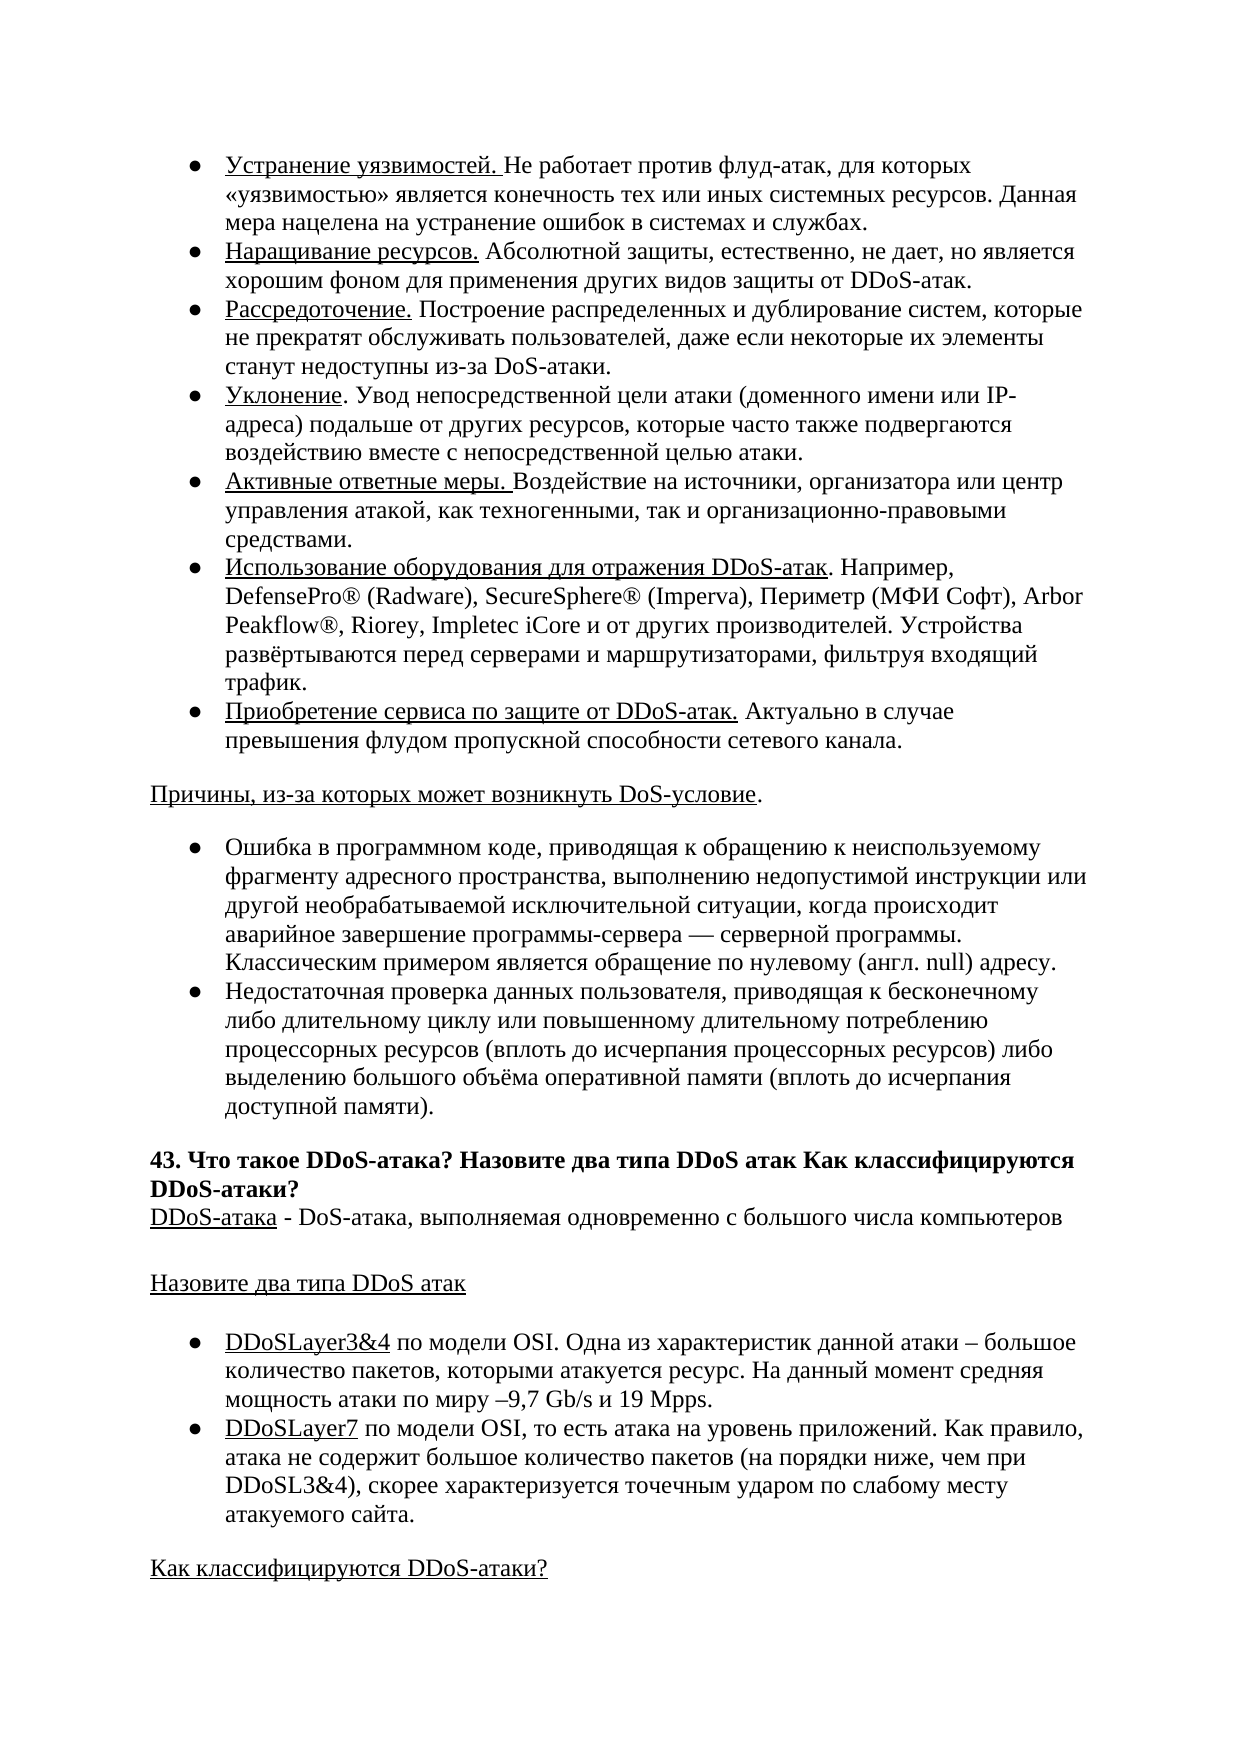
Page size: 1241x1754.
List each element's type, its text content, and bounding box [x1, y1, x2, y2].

list Ошибка в программном коде, приводящая к обращению к неиспользуемому фрагменту адресного пространства, выполнению недопустимой инструкции или другой необрабатываемой исключительной ситуации, когда происходит аварийное завершение программы-сервера — серверной программы. Классическим примером является обращение по нулевому (англ. null) адресу. [187, 832, 1090, 976]
list Использование оборудования для отражения DDoS-атак. Например, DefensePro® (Radware), SecureSphere® (Imperva), Периметр (МФИ Софт), Arbor Peakflow®, Riorey, Impletec iCore и от других производителей. Устройства развёртываются перед серверами и маршрутизаторами, фильтруя входящий трафик. [187, 552, 1090, 696]
text Назовите два типа DDoS атак [150, 1268, 1090, 1297]
list Приобретение сервиса по защите от DDoS-атак. Актуально в случае превышения флудом пропускной способности сетевого канала. [187, 696, 1090, 754]
list DDoSLayer7 по модели OSI, то есть атака на уровень приложений. Как правило, атака не содержит большое количество пакетов (на порядки ниже, чем при DDoSL3&4), скорее характеризуется точечным ударом по слабому месту атакуемого сайта. [187, 1413, 1090, 1528]
list Недостаточная проверка данных пользователя, приводящая к бесконечному либо длительному циклу или повышенному длительному потреблению процессорных ресурсов (вплоть до исчерпания процессорных ресурсов) либо выделению большого объёма оперативной памяти (вплоть до исчерпания доступной памяти). [187, 976, 1090, 1120]
list Рассредоточение. Построение распределенных и дублирование систем, которые не прекратят обслуживать пользователей, даже если некоторые их элементы станут недоступны из-за DoS-атаки. [187, 294, 1090, 380]
list Устранение уязвимостей. Не работает против флуд-атак, для которых «уязвимостью» является конечность тех или иных системных ресурсов. Данная мера нацелена на устранение ошибок в системах и службах. [187, 150, 1090, 236]
list Активные ответные меры. Воздействие на источники, организатора или центр управления атакой, как техногенными, так и организационно-правовыми средствами. [187, 466, 1090, 552]
list DDoSLayer3&4 по модели OSI. Одна из характеристик данной атаки – большое количество пакетов, которыми атакуется ресурс. На данный момент средняя мощность атаки по миру –9,7 Gb/s и 19 Mpps. [187, 1327, 1090, 1413]
text Как классифицируются DDoS-атаки? [150, 1553, 1090, 1582]
list Наращивание ресурсов. Абсолютной защиты, естественно, не дает, но является хорошим фоном для применения других видов защиты от DDoS-атак. [187, 236, 1090, 294]
text Причины, из-за которых может возникнуть DoS-условие. [150, 779, 1090, 807]
list Уклонение. Увод непосредственной цели атаки (доменного имени или IP-адреса) подальше от других ресурсов, которые часто также подвергаются воздействию вместе с непосредственной целью атаки. [187, 380, 1090, 466]
title 43. Что такое DDoS-атака? Назовите два типа DDoS атак Как классифицируются DDoS-атаки? [150, 1145, 1090, 1202]
text DDoS-атака - DoS-атака, выполняемая одновременно с большого числа компьютеров [150, 1202, 1090, 1231]
